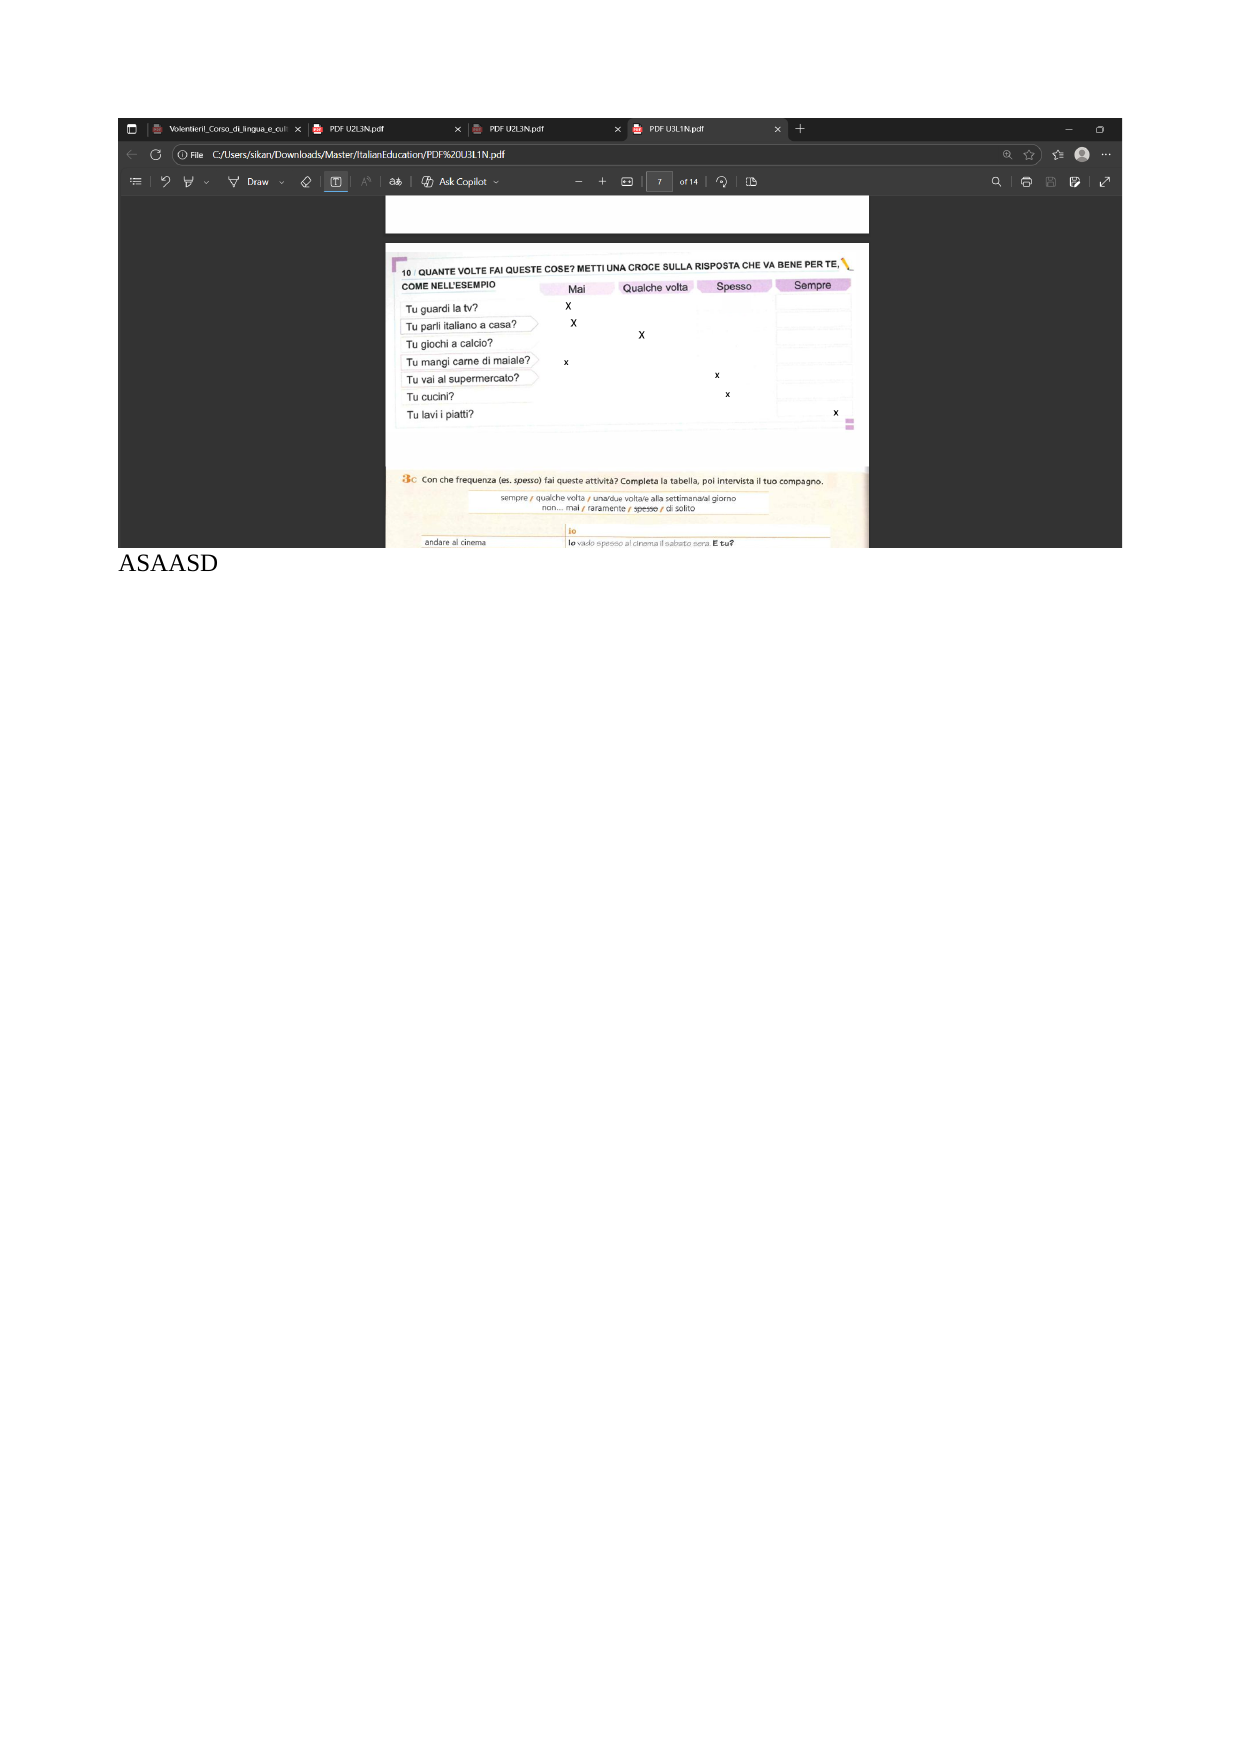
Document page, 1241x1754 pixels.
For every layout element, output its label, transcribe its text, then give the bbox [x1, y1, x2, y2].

picture [118, 118, 1123, 548]
text ASAASD [118, 548, 1122, 576]
